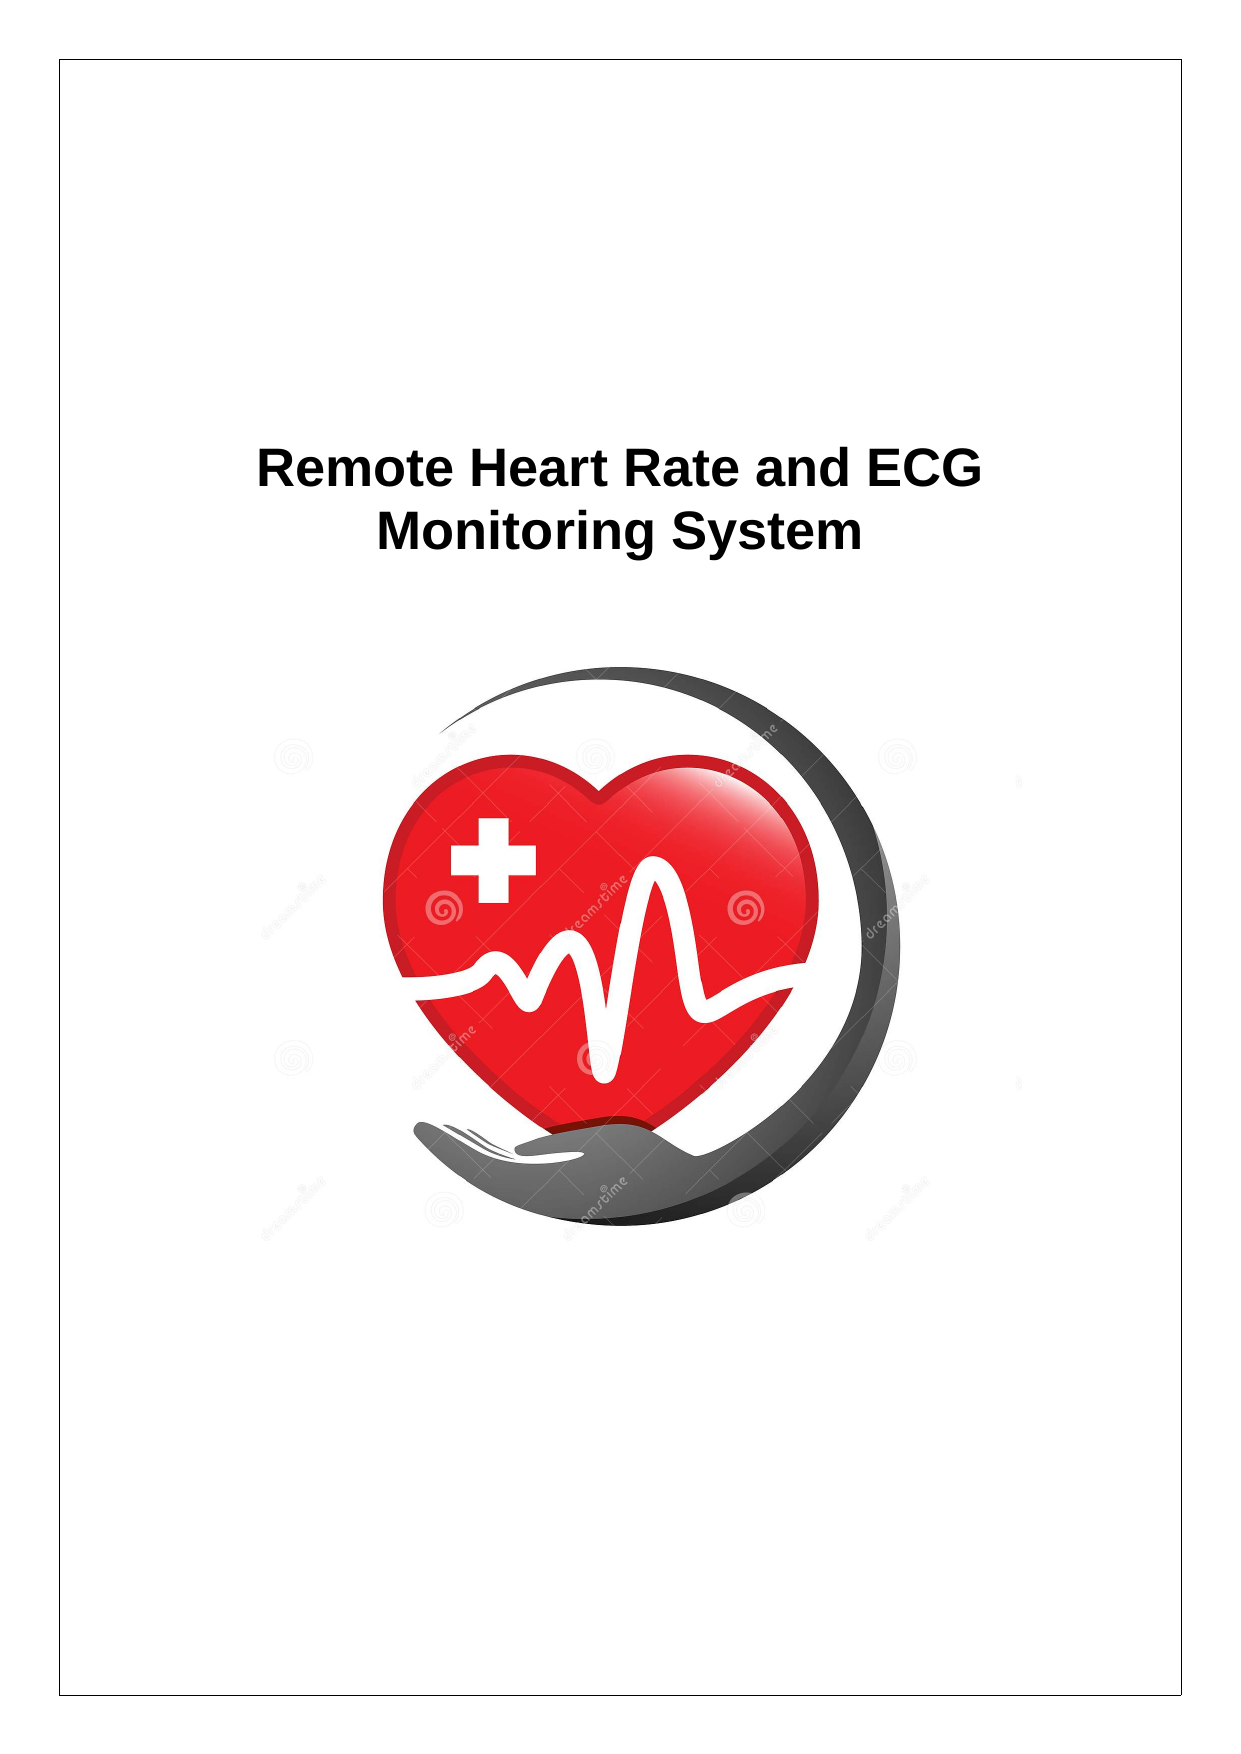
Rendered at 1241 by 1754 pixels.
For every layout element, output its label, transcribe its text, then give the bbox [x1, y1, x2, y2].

picture [218, 655, 1023, 1257]
subtitle Remote Heart Rate and ECG Monitoring System [118, 436, 1122, 561]
